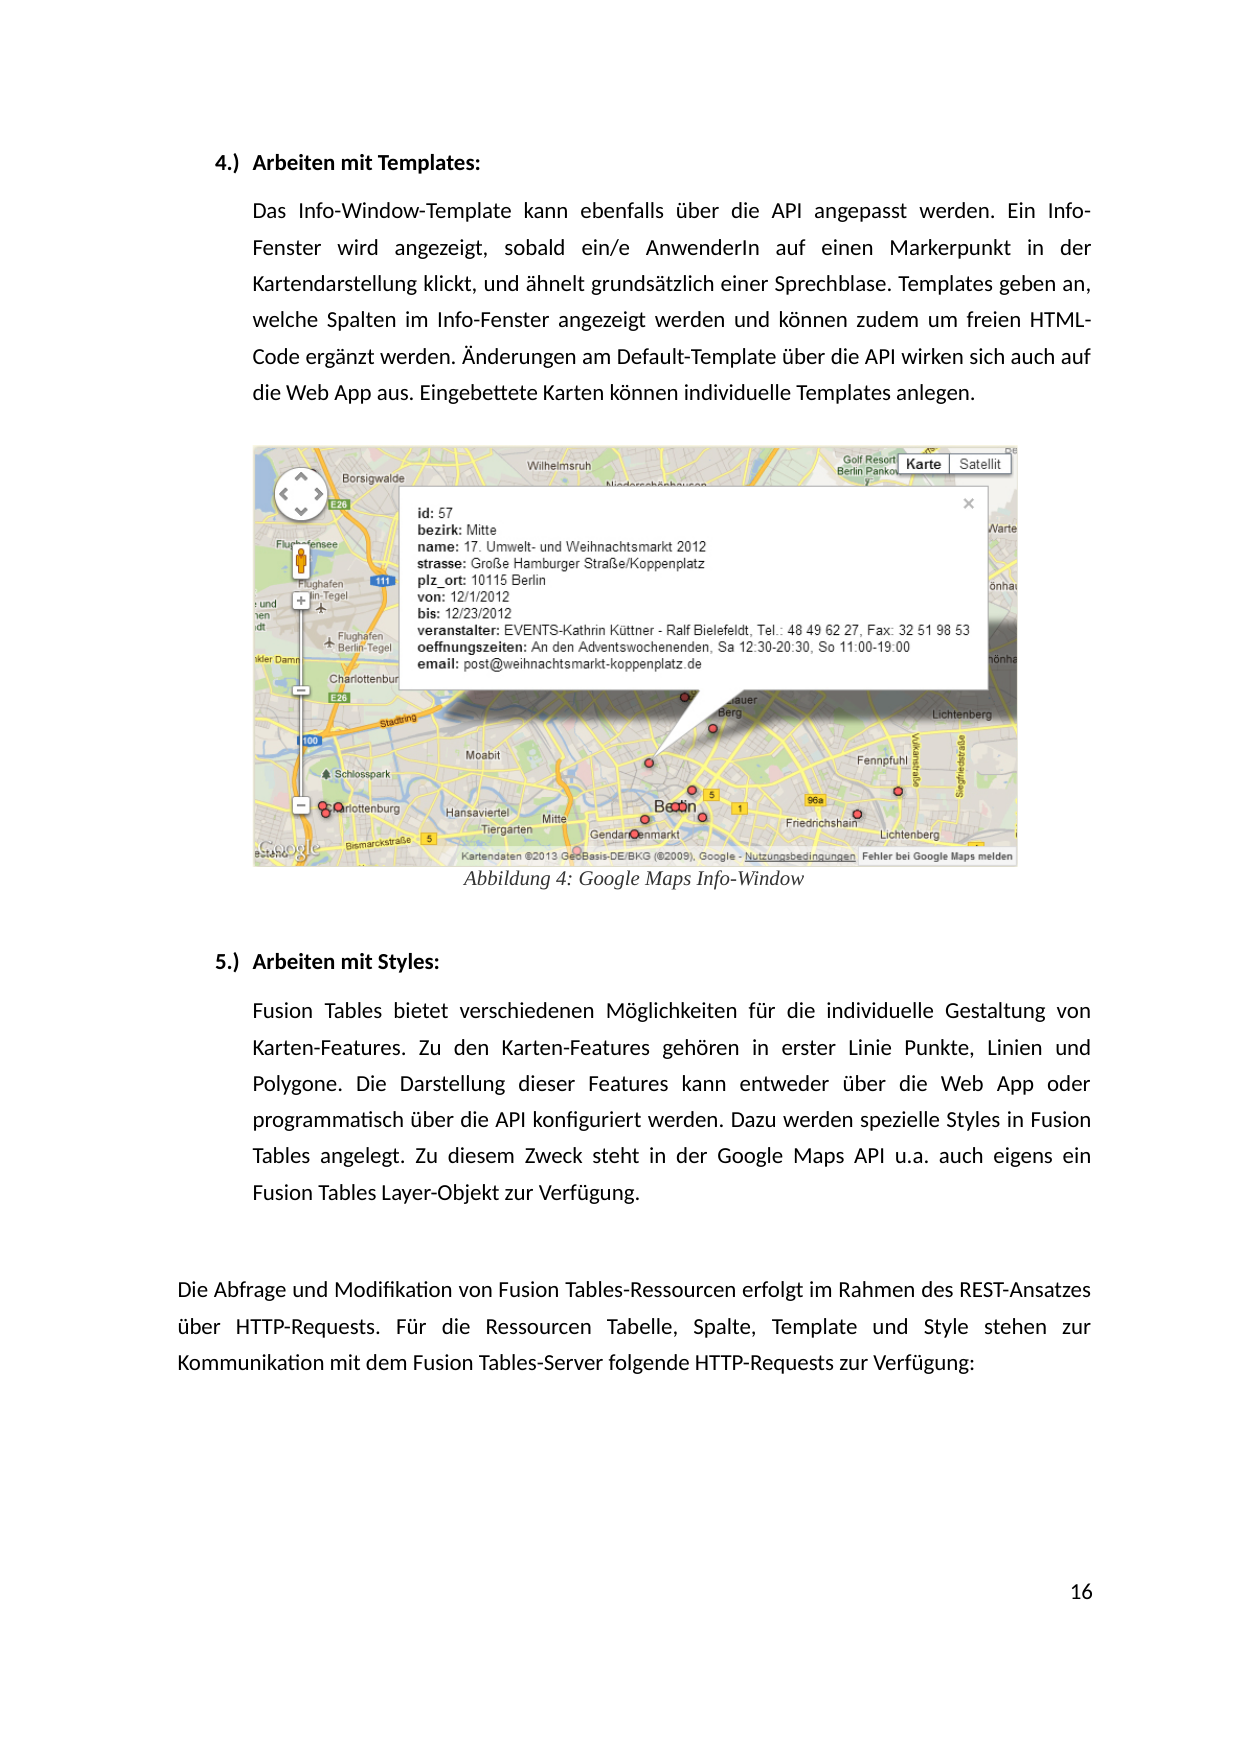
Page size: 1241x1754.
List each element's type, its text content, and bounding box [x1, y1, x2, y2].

list Das Info-Window-Template kann ebenfalls über die API angepasst werden. Ein Info-Fenster wird angezeigt, sobald ein/e AnwenderIn auf einen Markerpunkt in der Kartendarstellung klickt, und ähnelt grundsätzlich einer Sprechblase. Templates geben an, welche Spalten im Info-Fenster angezeigt werden und können zudem um freien HTML-Code ergänzt werden. Änderungen am Default-Template über die API wirken sich auch auf die Web App aus. Eingebettete Karten können individuelle Templates anlegen. [215, 196, 1093, 406]
text Die Abfrage und Modifikation von Fusion Tables-Ressourcen erfolgt im Rahmen des REST-Ansatzes über HTTP-Requests. Für die Ressourcen Tabelle, Spalte, Template und Style stehen zur Kommunikation mit dem Fusion Tables-Server folgende HTTP-Requests zur Verfügung: [177, 1276, 1093, 1376]
list Fusion Tables bietet verschiedenen Möglichkeiten für die individuelle Gestaltung von Karten-Features. Zu den Karten-Features gehören in erster Linie Punkte, Linien und Polygone. Die Darstellung dieser Features kann entweder über die Web App oder programmatisch über die API konfiguriert werden. Dazu werden spezielle Styles in Fusion Tables angelegt. Zu diesem Zweck steht in der Google Maps API u.a. auch eigens ein Fusion Tables Layer-Objekt zur Verfügung. [215, 996, 1093, 1206]
picture [252, 445, 1018, 867]
text Abbildung 4: Google Maps Info-Window [252, 867, 1018, 890]
list Arbeiten mit Styles: [215, 947, 1093, 976]
list Arbeiten mit Templates: [215, 148, 1093, 176]
